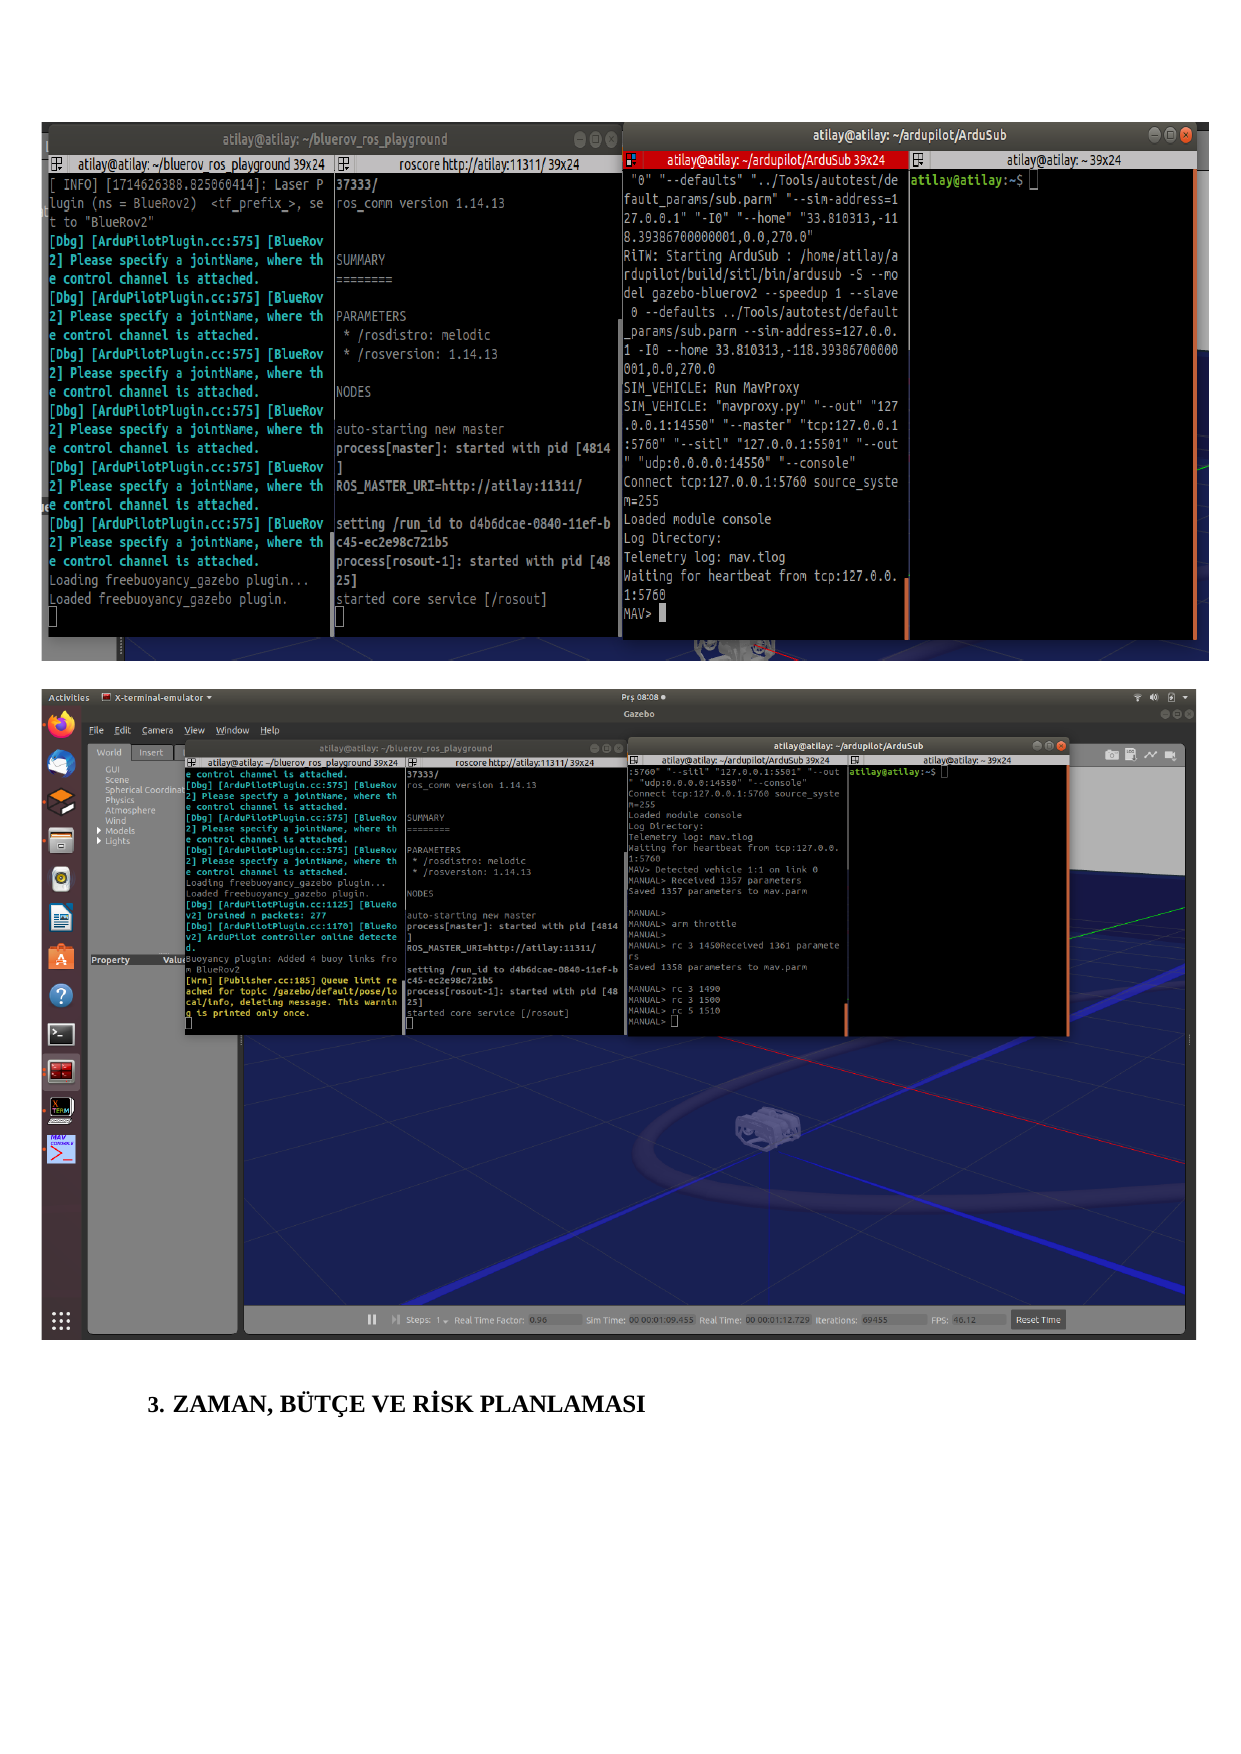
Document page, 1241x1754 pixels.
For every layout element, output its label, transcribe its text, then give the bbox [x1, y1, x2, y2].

picture [41, 122, 1209, 661]
subtitle ZAMAN, BÜTÇE VE RİSK PLANLAMASI [147, 1389, 1198, 1418]
picture [41, 689, 1197, 1340]
